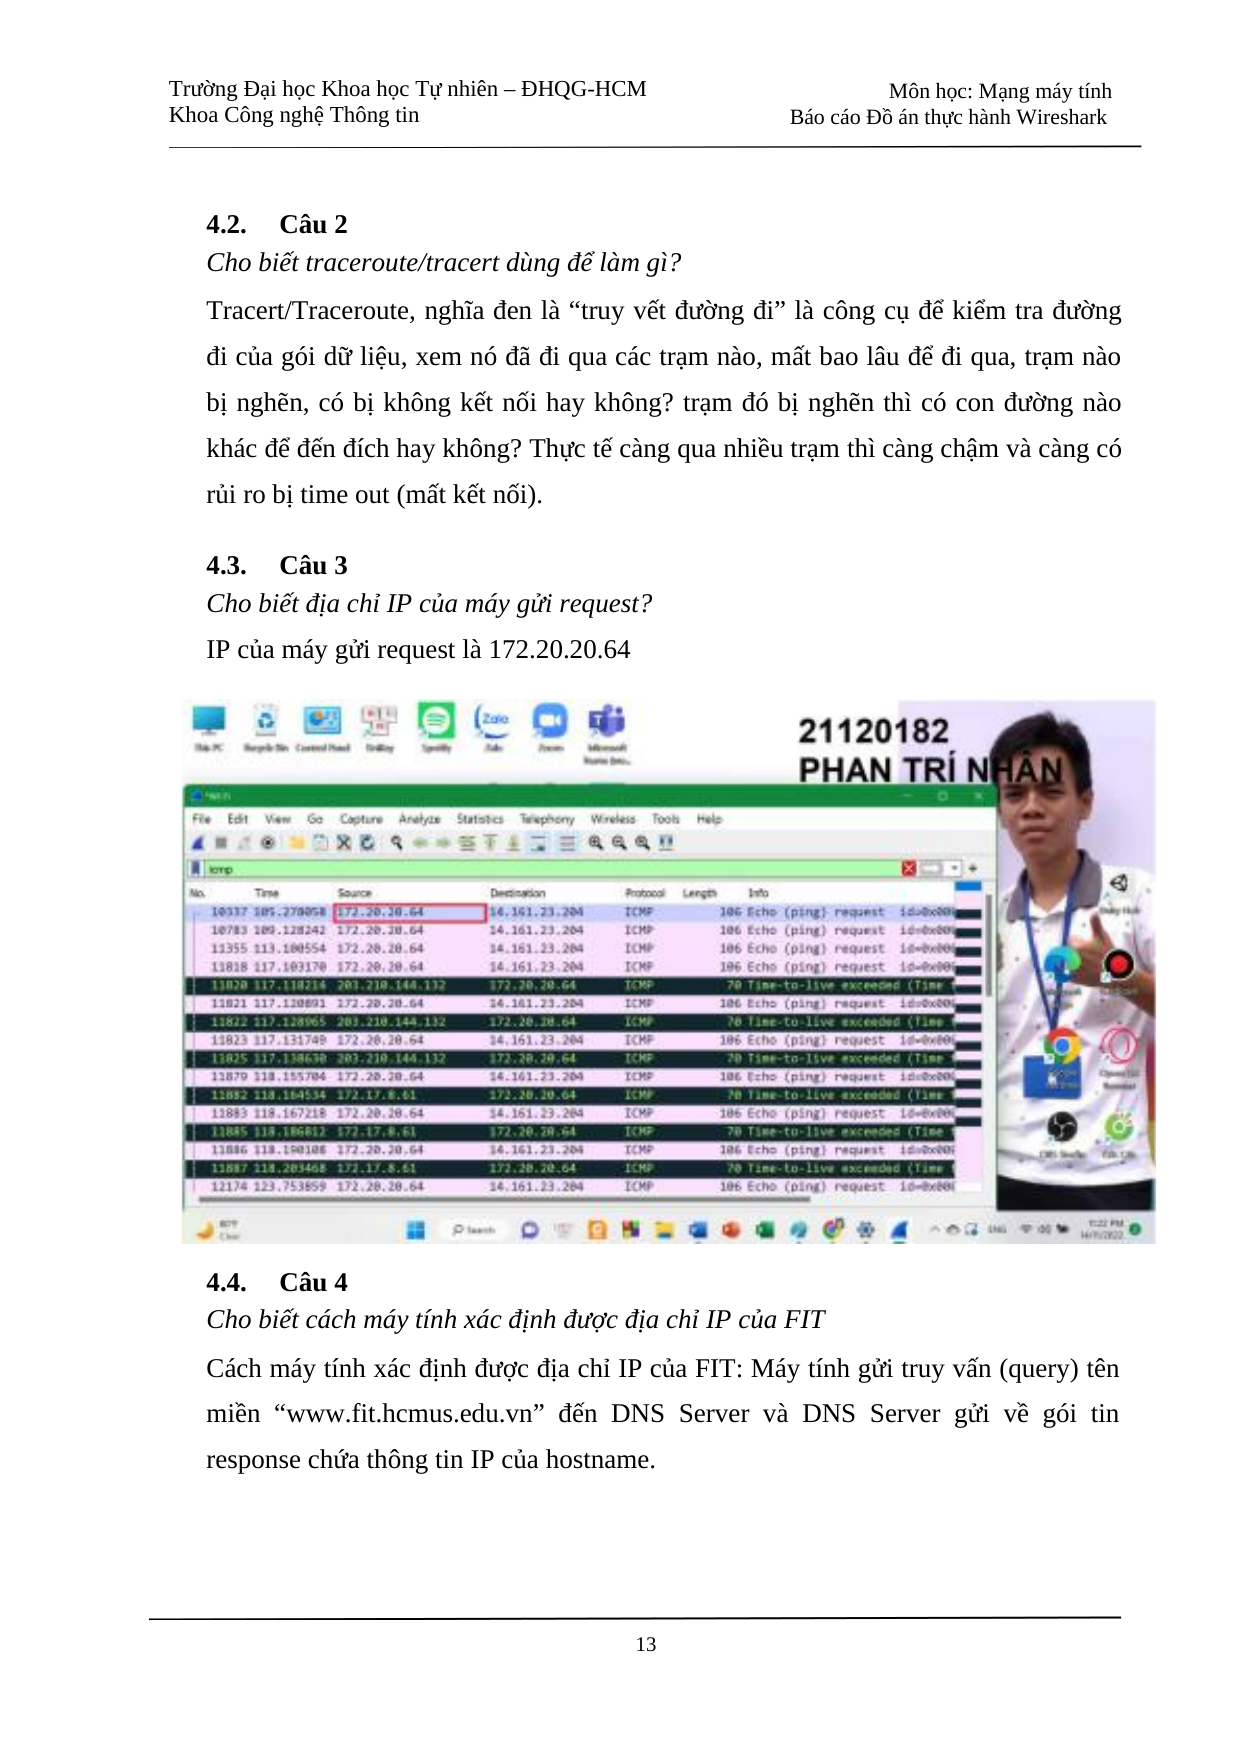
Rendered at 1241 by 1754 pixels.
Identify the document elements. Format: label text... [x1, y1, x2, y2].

text Môn học: Mạng máy tính Báo cáo Đồ án thực hành Wireshark [789, 78, 1123, 129]
text Cho biết traceroute/tracert dùng để làm gì? [206, 246, 1123, 277]
text IP của máy gửi request là 172.20.20.64 [206, 633, 1123, 665]
picture [181, 699, 1157, 1244]
text Tracert/Traceroute, nghĩa đen là “truy vết đường đi” là công cụ để kiểm tra đường đi của gói dữ liệu, xem nó đã đi qua các trạm nào, mất bao lâu để đi qua, trạm nào bị nghẽn, có bị không kết nối hay không? trạm đó bị nghẽn thì có con đường nào khác để đến đích hay không? Thực tế càng qua nhiều trạm thì càng chậm và càng có rủi ro bị time out (mất kết nối). [206, 294, 1123, 509]
text 4.3. Câu 3 [206, 549, 1123, 581]
text 13 [150, 1632, 1142, 1656]
picture [148, 1616, 1122, 1620]
text Cách máy tính xác định được địa chỉ IP của FIT: Máy tính gửi truy vấn (query) tên miền “www.fit.hcmus.edu.vn” đến DNS Server và DNS Server gửi về gói tin response chứa thông tin IP của hostname. [206, 1352, 1121, 1474]
text 4.4. Câu 4 [206, 1266, 1123, 1297]
text Trường Đại học Khoa học Tự nhiên – ĐHQG-HCM Khoa Công nghệ Thông tin [169, 76, 648, 127]
text Cho biết cách máy tính xác định được địa chỉ IP của FIT [206, 1303, 1123, 1334]
text 4.2. Câu 2 [206, 208, 1123, 239]
text Cho biết địa chỉ IP của máy gửi request? [206, 587, 1123, 618]
